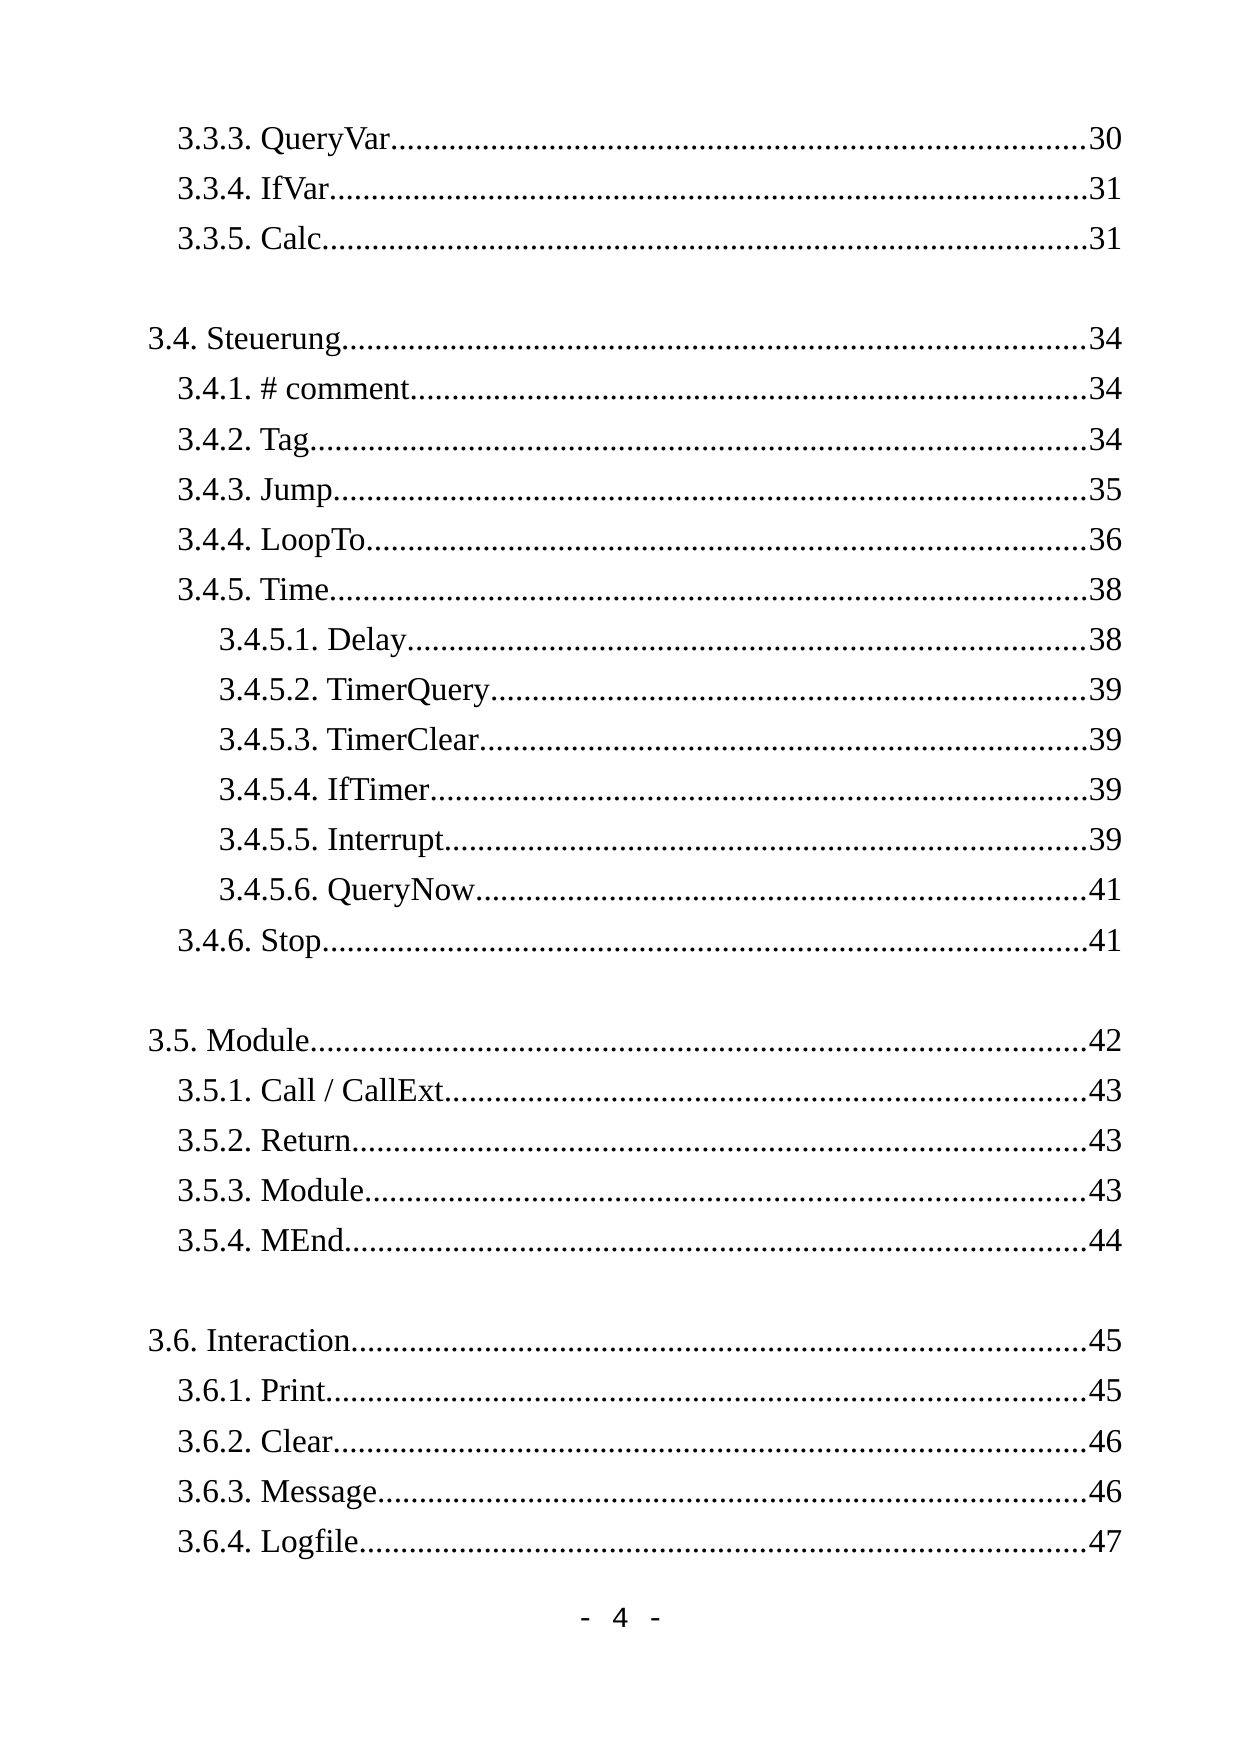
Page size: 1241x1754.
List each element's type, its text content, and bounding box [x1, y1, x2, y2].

text 3.4.5.1. Delay 38 [177, 619, 1122, 657]
text 3.5.4. MEnd 44 [177, 1220, 1122, 1259]
text 3.3.5. Calc 31 [177, 218, 1122, 257]
text 3.5.2. Return 43 [177, 1120, 1122, 1158]
text 3.4. Steuerung 34 [148, 318, 1122, 357]
text 3.6. Interaction 45 [148, 1321, 1122, 1359]
text 3.6.2. Clear 46 [177, 1421, 1122, 1459]
text 3.4.3. Jump 35 [177, 469, 1122, 507]
text 3.5.3. Module 43 [177, 1170, 1122, 1209]
text 3.6.1. Print 45 [177, 1371, 1122, 1409]
text 3.6.4. Logfile 47 [177, 1521, 1122, 1559]
text 3.4.1. # comment 34 [177, 369, 1122, 407]
text 3.4.5.5. Interrupt 39 [177, 819, 1122, 858]
text 3.4.5.2. TimerQuery 39 [177, 669, 1122, 708]
text 3.4.2. Tag 34 [177, 419, 1122, 457]
text 3.4.5.4. IfTimer 39 [177, 769, 1122, 808]
text 3.6.3. Message 46 [177, 1471, 1122, 1509]
text 3.4.5.3. TimerClear 39 [177, 719, 1122, 758]
text 3.4.5.6. QueryNow 41 [177, 870, 1122, 908]
text 3.4.5. Time 38 [177, 569, 1122, 607]
text 3.4.4. LoopTo 36 [177, 519, 1122, 557]
text 3.5.1. Call / CallExt 43 [177, 1070, 1122, 1108]
text 3.3.4. IfVar 31 [177, 168, 1122, 207]
text 3.3.3. QueryVar 30 [177, 118, 1122, 156]
text 3.4.6. Stop 41 [177, 920, 1122, 958]
text 3.5. Module 42 [148, 1020, 1122, 1058]
